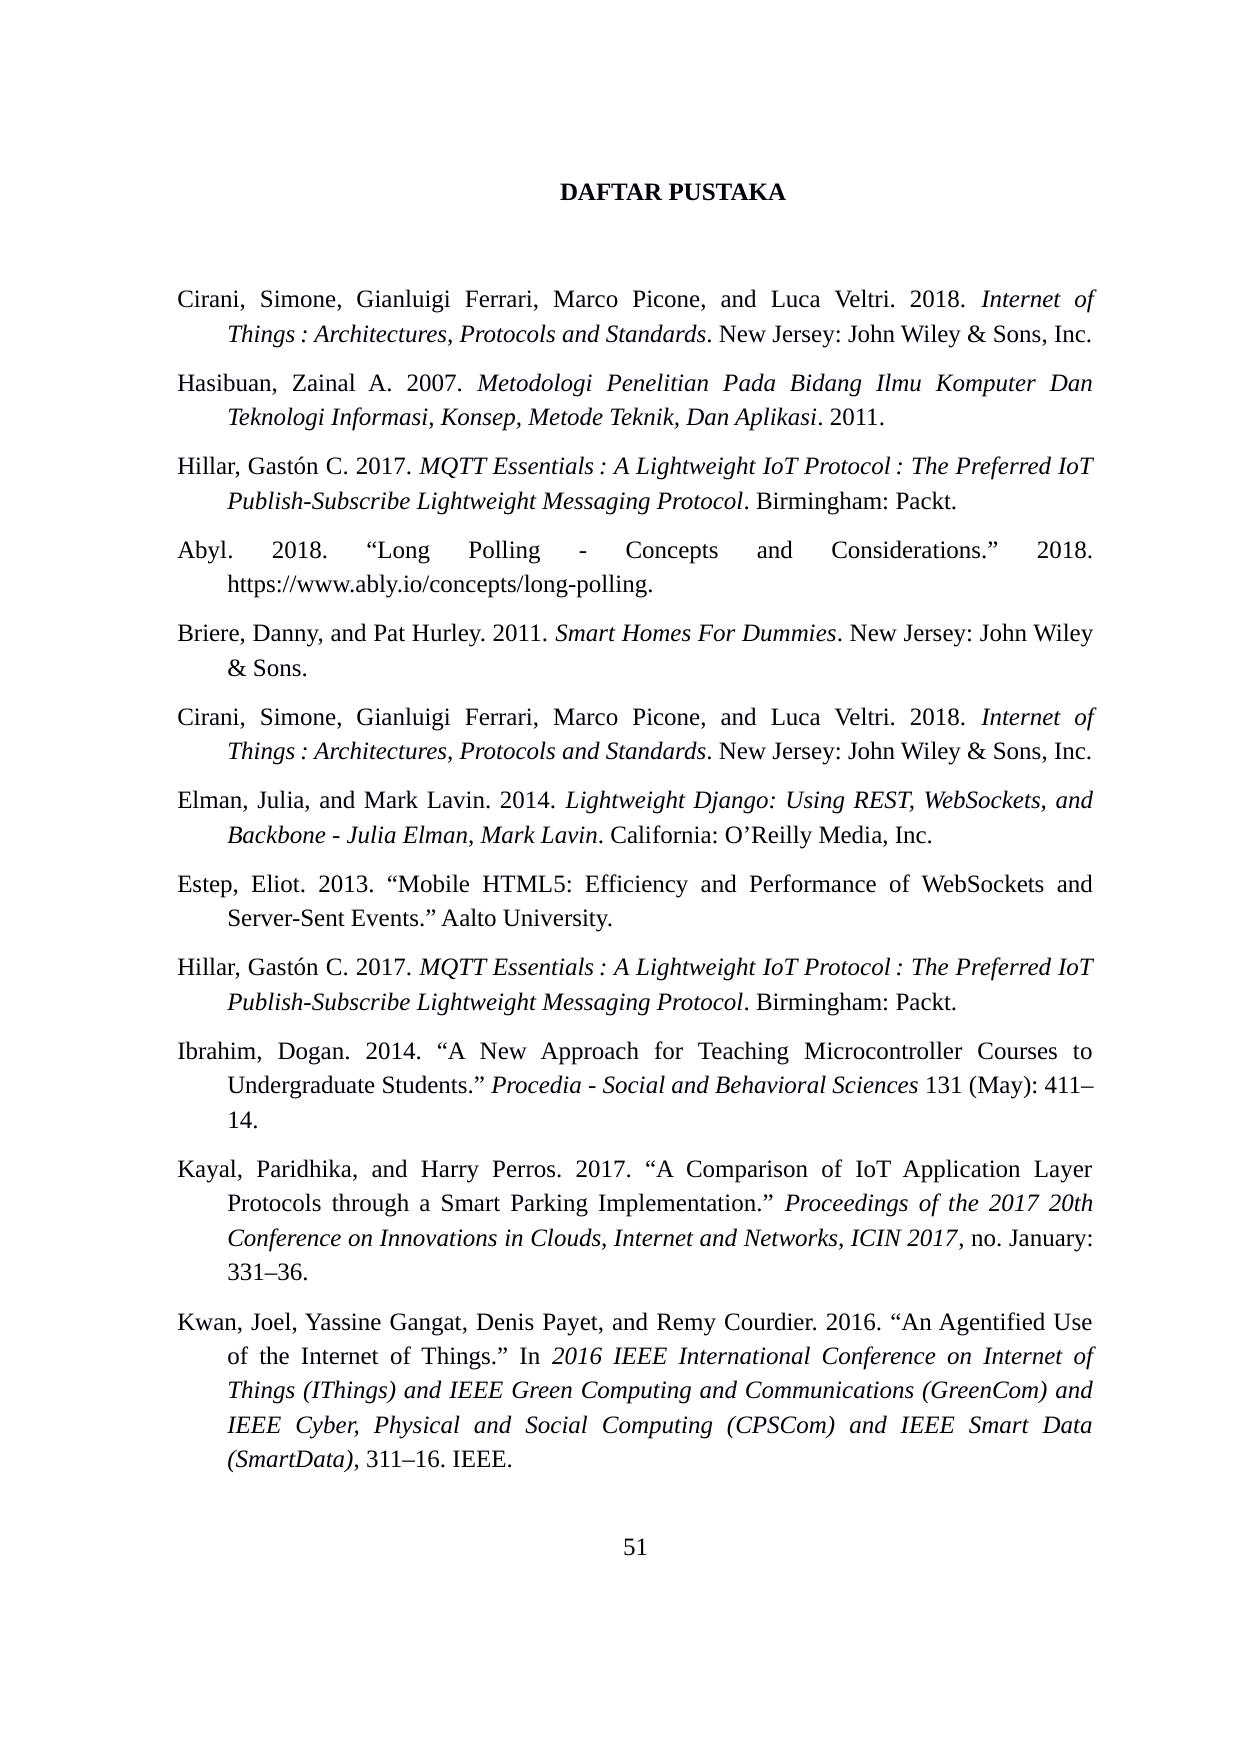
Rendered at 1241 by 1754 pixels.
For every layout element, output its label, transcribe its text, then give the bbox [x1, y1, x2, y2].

text Estep, Eliot. 2013. “Mobile HTML5: Efficiency and Performance of WebSockets and Server-Sent Events.” Aalto University. [177, 869, 1093, 932]
text Ibrahim, Dogan. 2014. “A New Approach for Teaching Microcontroller Courses to Undergraduate Students.” Procedia - Social and Behavioral Sciences 131 (May): 411–14. [177, 1036, 1093, 1134]
text Kwan, Joel, Yassine Gangat, Denis Payet, and Remy Courdier. 2016. “An Agentified Use of the Internet of Things.” In 2016 IEEE International Conference on Internet of Things (IThings) and IEEE Green Computing and Communications (GreenCom) and IEEE Cyber, Physical and Social Computing (CPSCom) and IEEE Smart Data (SmartData), 311–16. IEEE. [177, 1307, 1093, 1473]
text Cirani, Simone, Gianluigi Ferrari, Marco Picone, and Luca Veltri. 2018. Internet of Things : Architectures, Protocols and Standards. New Jersey: John Wiley & Sons, Inc. [177, 284, 1093, 347]
text Hillar, Gastón C. 2017. MQTT Essentials : A Lightweight IoT Protocol : The Preferred IoT Publish-Subscribe Lightweight Messaging Protocol. Birmingham: Packt. [177, 451, 1093, 514]
text Elman, Julia, and Mark Lavin. 2014. Lightweight Django: Using REST, WebSockets, and Backbone - Julia Elman, Mark Lavin. California: O’Reilly Media, Inc. [177, 785, 1093, 849]
text Kayal, Paridhika, and Harry Perros. 2017. “A Comparison of IoT Application Layer Protocols through a Smart Parking Implementation.” Proceedings of the 2017 20th Conference on Innovations in Clouds, Internet and Networks, ICIN 2017, no. January: 331–36. [177, 1154, 1093, 1286]
text Hillar, Gastón C. 2017. MQTT Essentials : A Lightweight IoT Protocol : The Preferred IoT Publish-Subscribe Lightweight Messaging Protocol. Birmingham: Packt. [177, 952, 1093, 1016]
text Cirani, Simone, Gianluigi Ferrari, Marco Picone, and Luca Veltri. 2018. Internet of Things : Architectures, Protocols and Standards. New Jersey: John Wiley & Sons, Inc. [177, 702, 1093, 765]
text Hasibuan, Zainal A. 2007. Metodologi Penelitian Pada Bidang Ilmu Komputer Dan Teknologi Informasi, Konsep, Metode Teknik, Dan Aplikasi. 2011. [177, 368, 1093, 431]
text Briere, Danny, and Pat Hurley. 2011. Smart Homes For Dummies. New Jersey: John Wiley & Sons. [177, 618, 1093, 682]
subtitle DAFTAR PUSTAKA [252, 177, 1093, 206]
text Abyl. 2018. “Long Polling - Concepts and Considerations.” 2018. https://www.ably.io/concepts/long-polling. [177, 535, 1093, 598]
